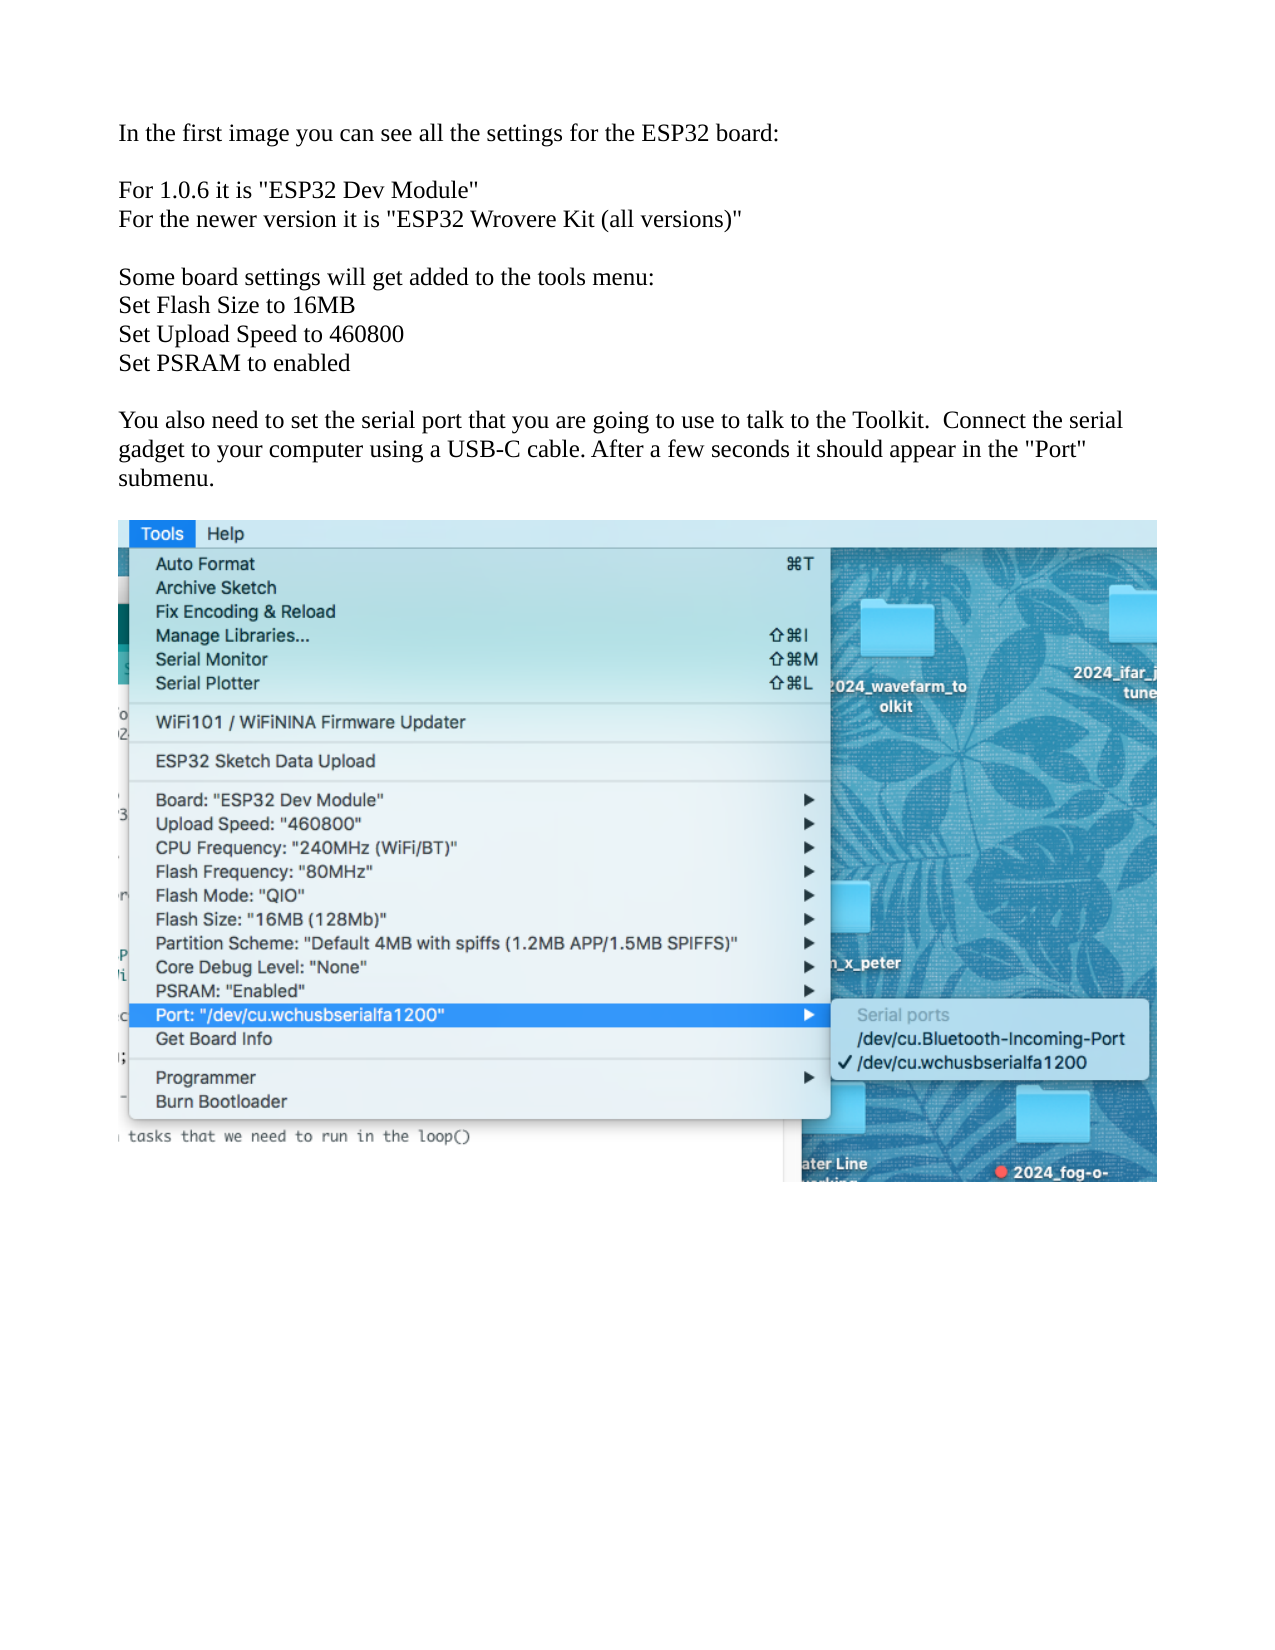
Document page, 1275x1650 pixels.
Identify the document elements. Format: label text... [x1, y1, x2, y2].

text Set PSRAM to enabled [118, 348, 1157, 377]
text In the first image you can see all the settings for the ESP32 board: [118, 118, 1157, 147]
picture [118, 520, 1157, 1182]
text You also need to set the serial port that you are going to use to talk to the Toolkit. Connect the serial gadget to your computer using a USB-C cable. After a few seconds it should appear in the "Port" submenu. [118, 406, 1157, 492]
text Set Flash Size to 16MB [118, 291, 1157, 319]
text For the newer version it is "ESP32 Wrovere Kit (all versions)" [118, 204, 1157, 233]
text Set Upload Speed to 460800 [118, 319, 1157, 348]
text For 1.0.6 it is "ESP32 Dev Module" [118, 176, 1157, 204]
text Some board settings will get added to the tools menu: [118, 262, 1157, 291]
